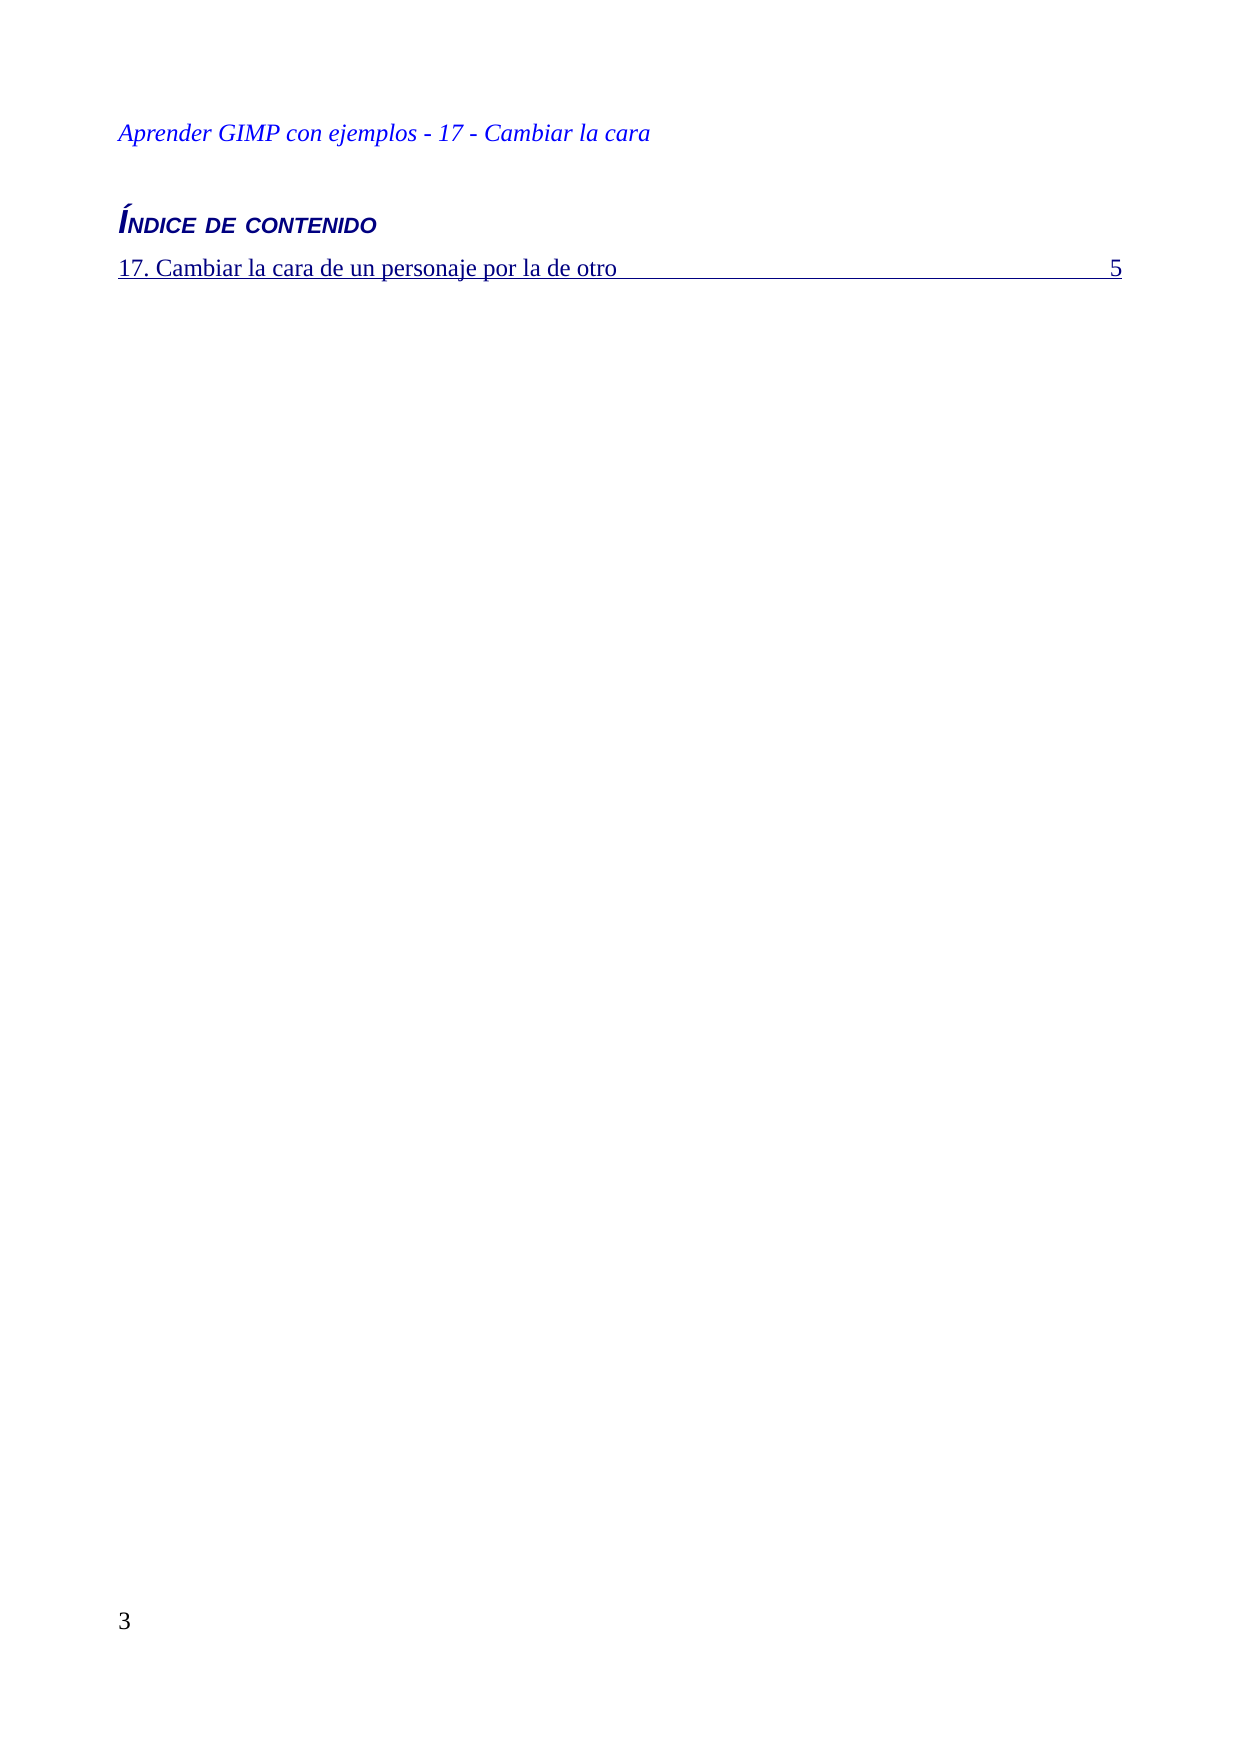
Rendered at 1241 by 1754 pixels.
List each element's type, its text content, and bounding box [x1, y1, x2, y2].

subtitle Índice de contenido [118, 202, 1122, 241]
text 17. Cambiar la cara de un personaje por la de otro 5 [118, 253, 1122, 278]
